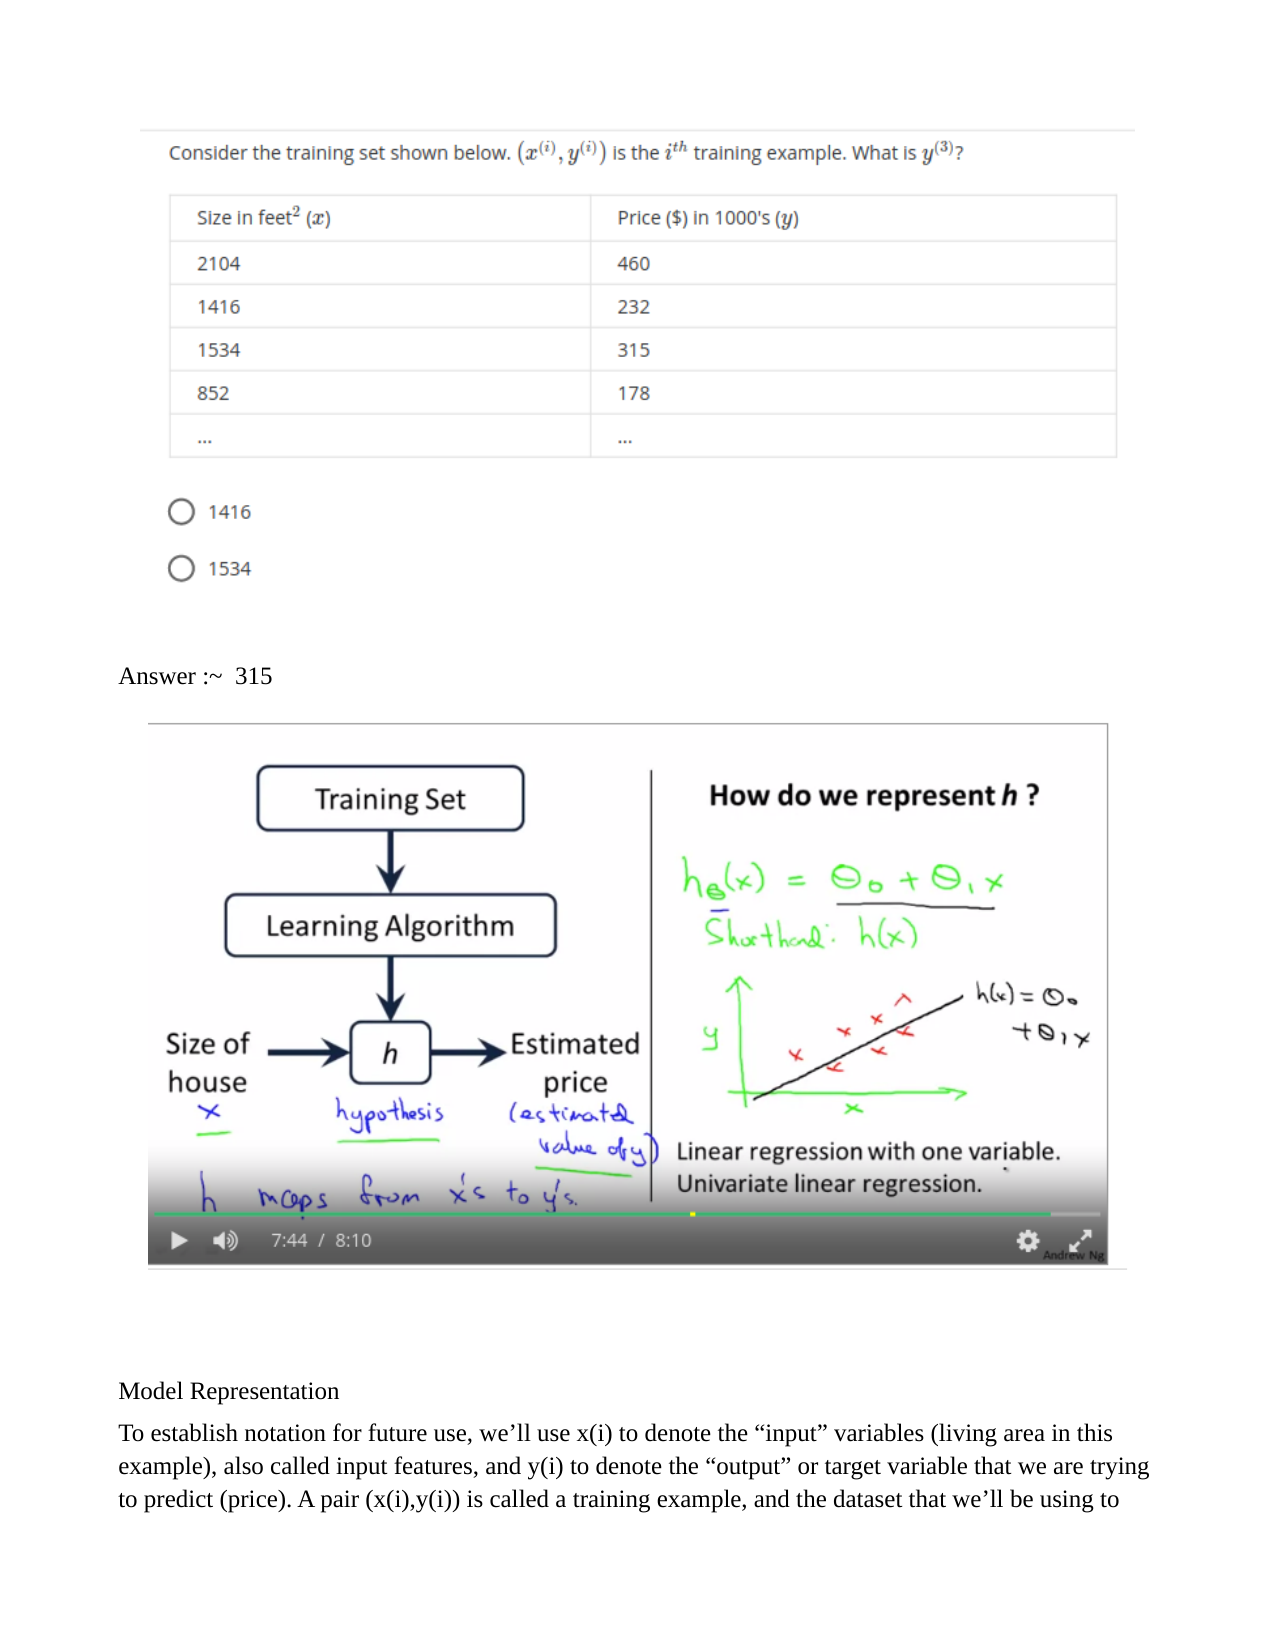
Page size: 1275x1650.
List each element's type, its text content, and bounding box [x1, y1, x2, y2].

text To establish notation for future use, we’ll use x(i) to denote the “input” variables (living area in this example), also called input features, and y(i) to denote the “output” or target variable that we are trying to predict (price). A pair (x(i),y(i)) is called a training example, and the dataset that we’ll be using to [118, 1418, 1157, 1512]
picture [148, 718, 1128, 1294]
subtitle Model Representation [118, 1376, 1157, 1405]
text Answer :~ 315 [118, 661, 1157, 689]
picture [140, 118, 1135, 604]
